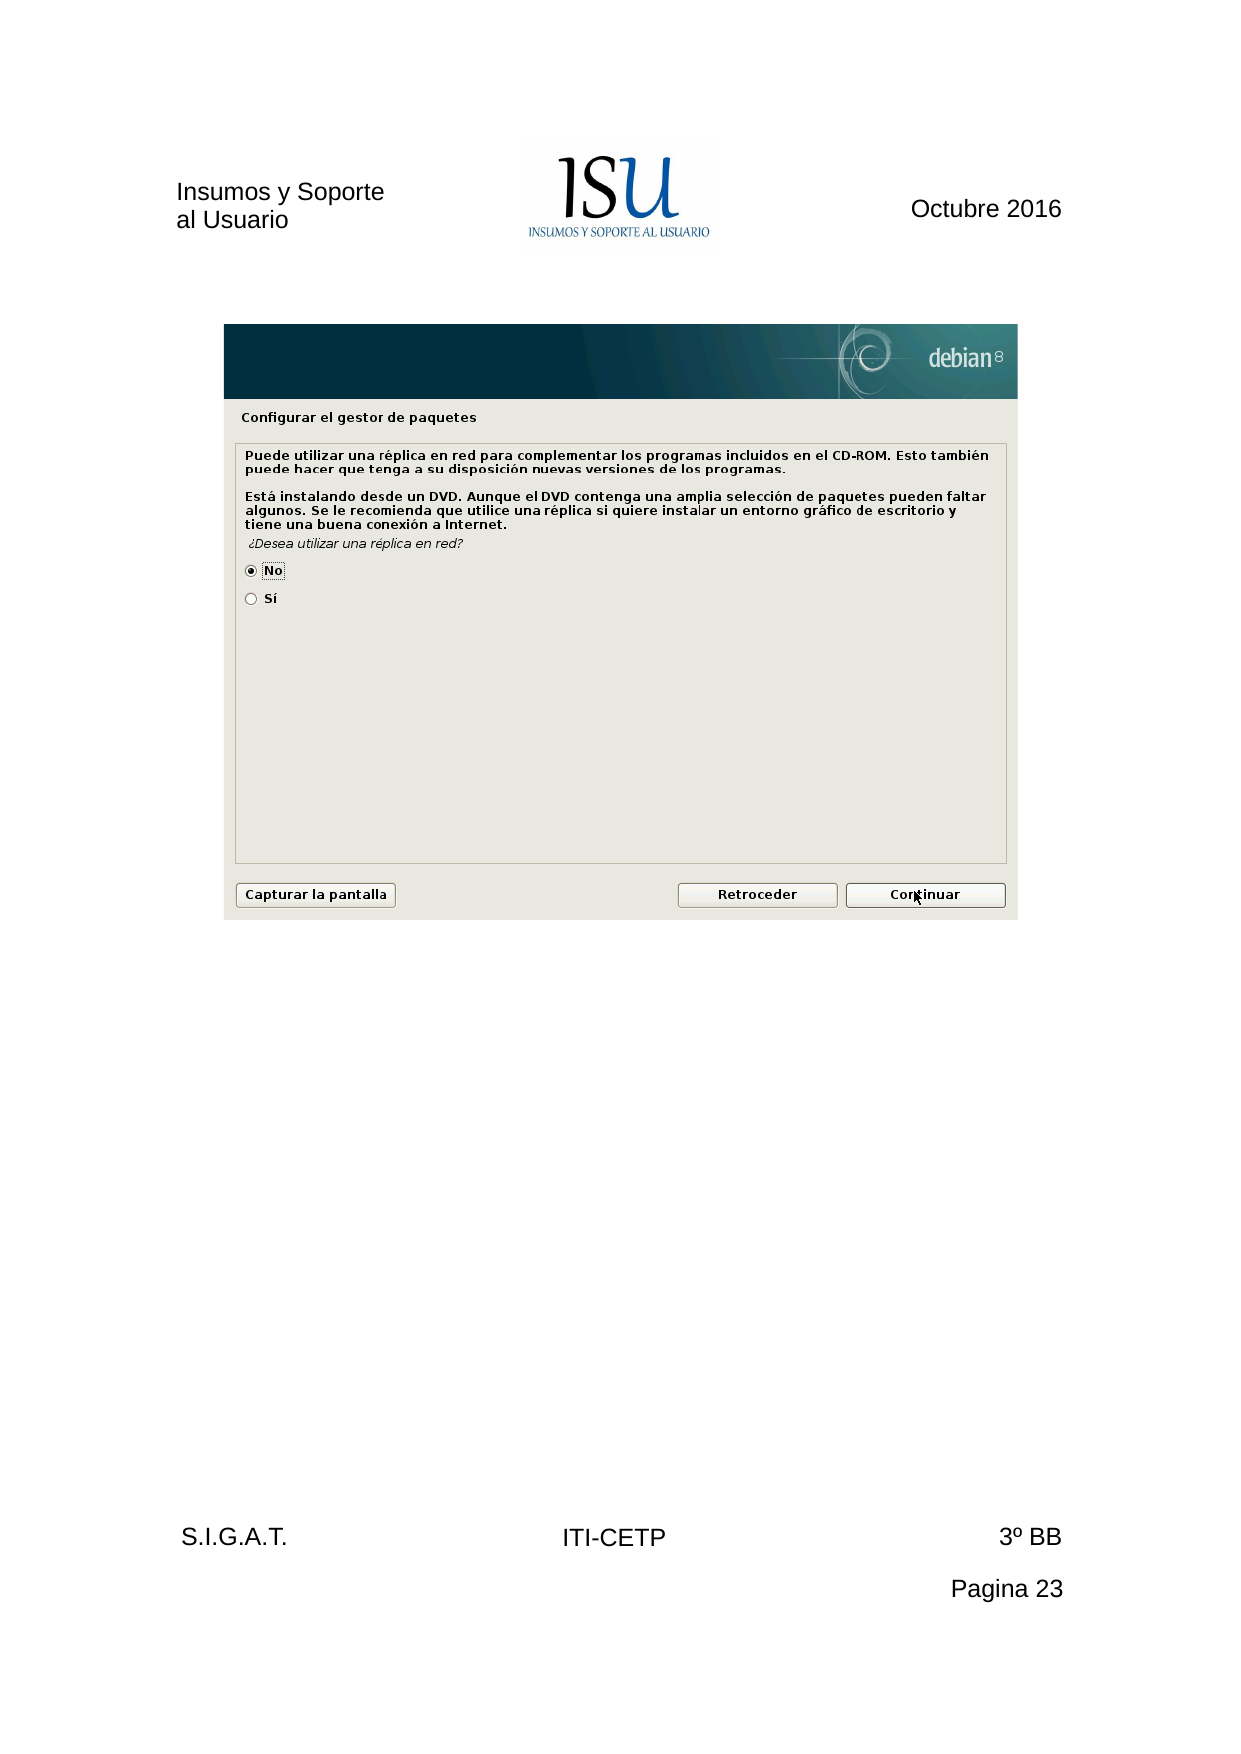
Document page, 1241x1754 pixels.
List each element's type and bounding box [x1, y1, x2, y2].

picture [223, 324, 1018, 920]
picture [517, 138, 723, 252]
